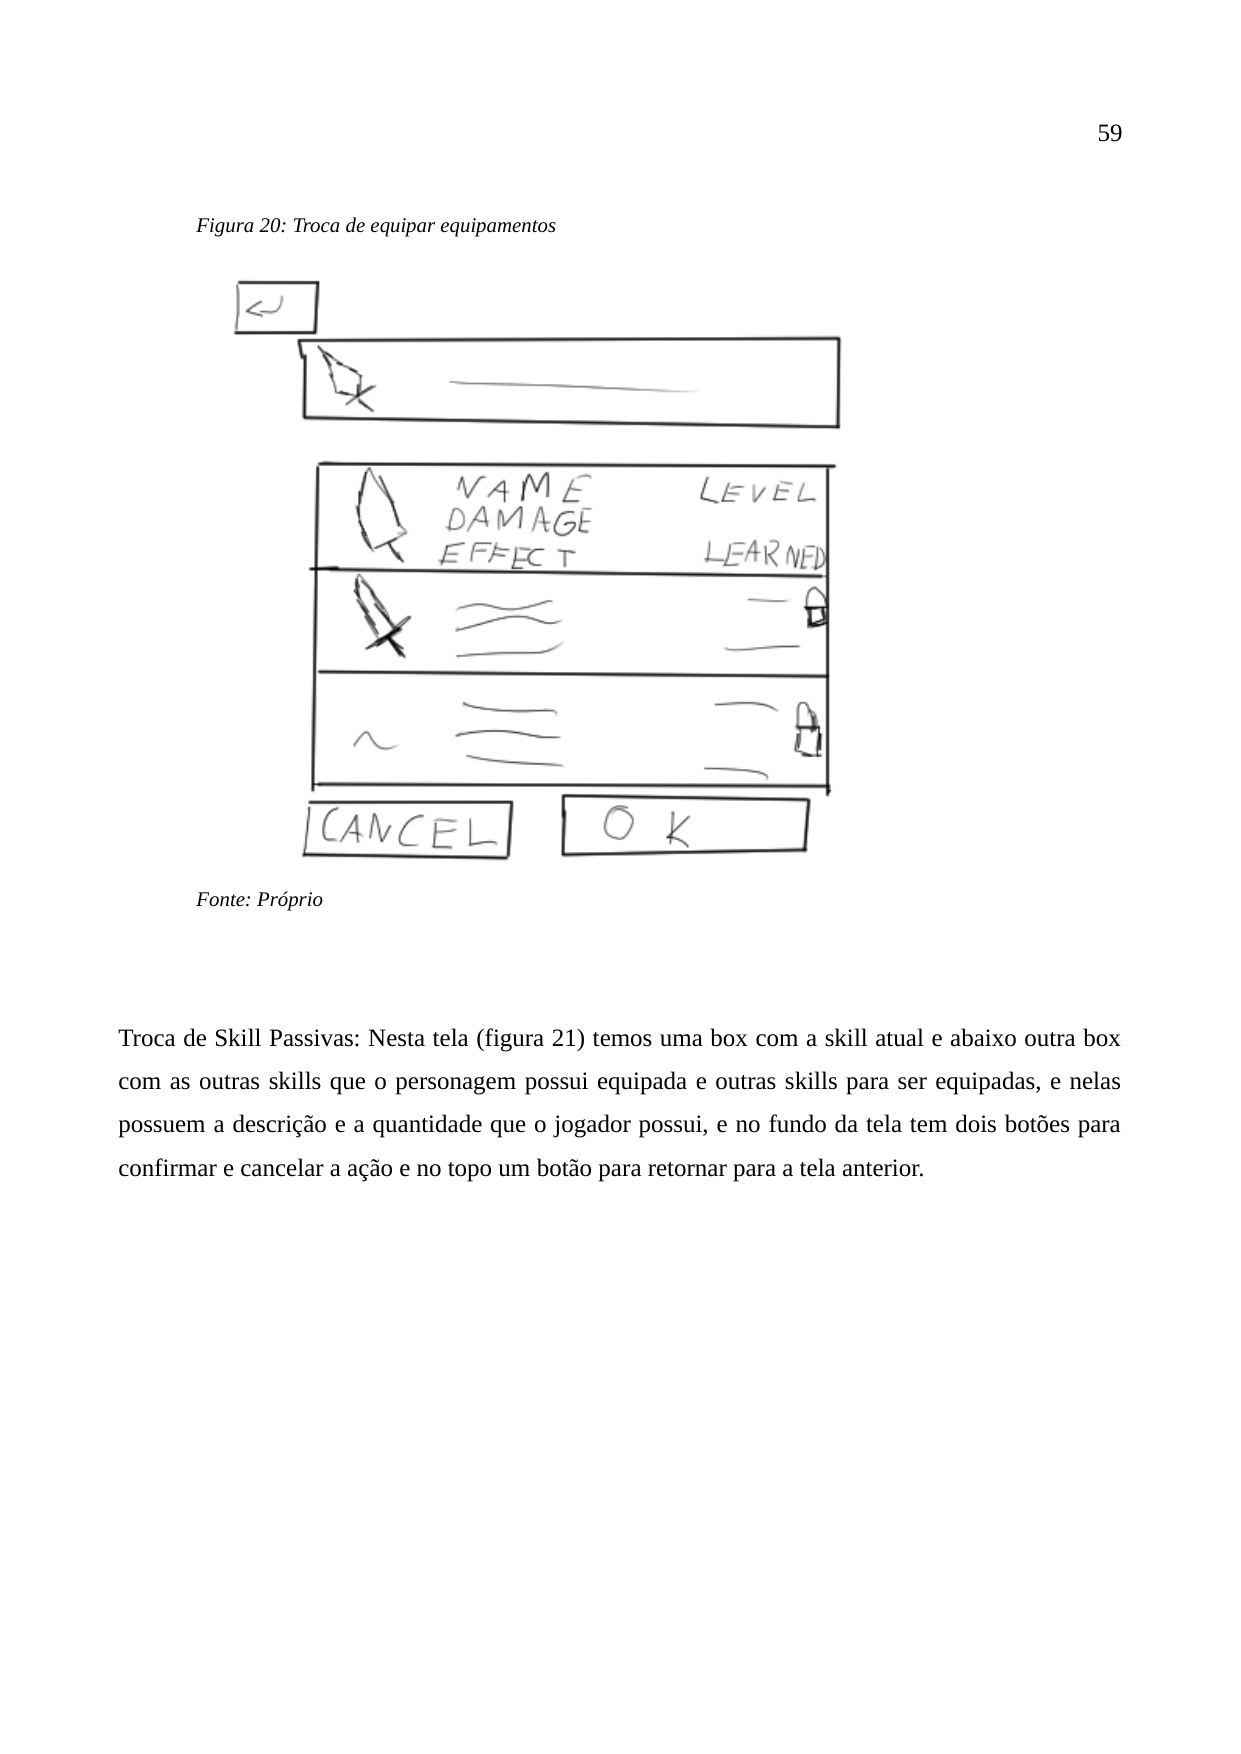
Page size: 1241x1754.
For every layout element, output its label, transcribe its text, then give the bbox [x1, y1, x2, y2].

text Fonte: Próprio [196, 887, 936, 911]
text Figura 20: Troca de equipar equipamentos [196, 213, 936, 237]
text Troca de Skill Passivas: Nesta tela (figura 21) temos uma box com a skill atual e abaixo outra box com as outras skills que o personagem possui equipada e outras skills para ser equipadas, e nelas possuem a descrição e a quantidade que o jogador possui, e no fundo da tela tem dois botões para confirmar e cancelar a ação e no topo um botão para retornar para a tela anterior. [118, 1023, 1122, 1181]
picture [196, 261, 978, 887]
